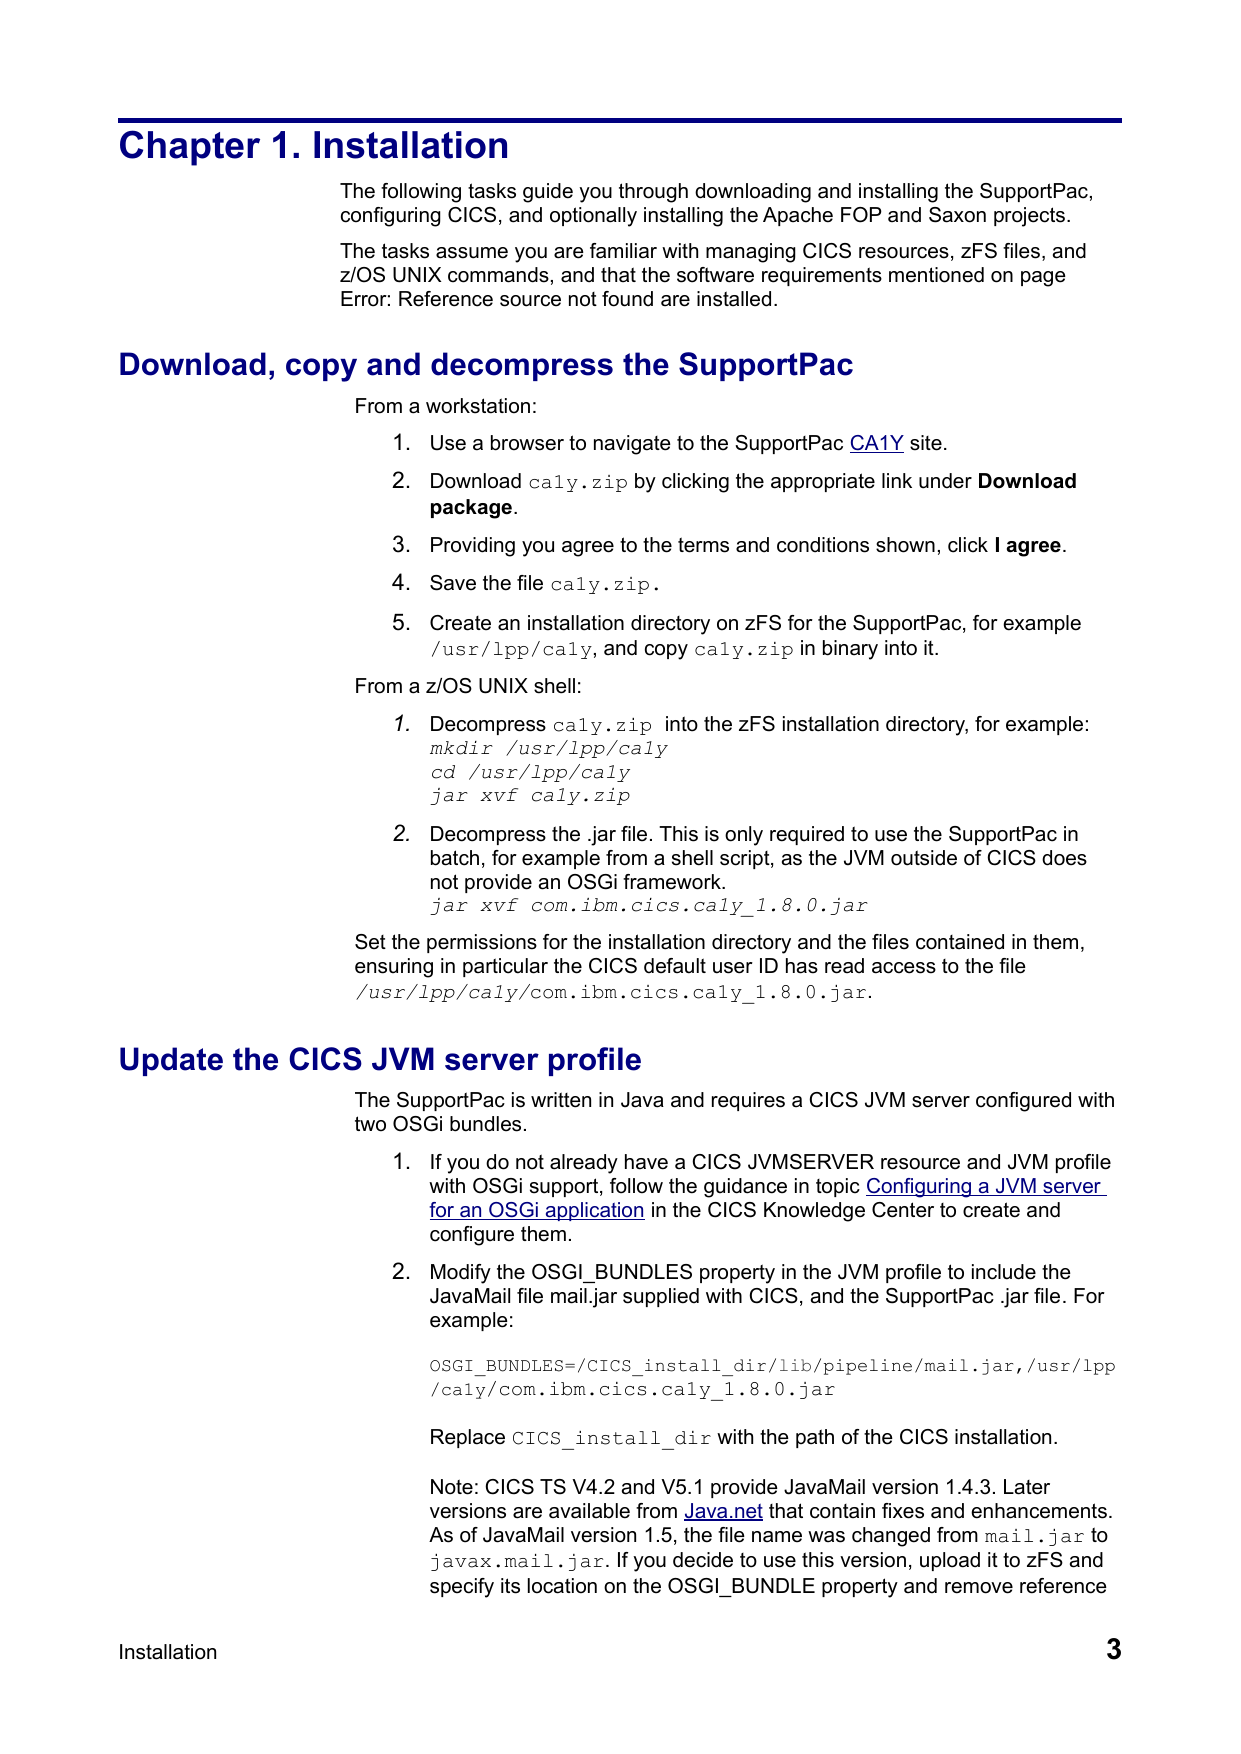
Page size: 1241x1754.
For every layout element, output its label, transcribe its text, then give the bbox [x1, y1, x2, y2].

text From a z/OS UNIX shell: [354, 674, 1122, 698]
list Use a browser to navigate to the SupportPac CA1Y site. [392, 429, 1122, 456]
text The tasks assume you are familiar with managing CICS resources, zFS files, and z/OS UNIX commands, and that the software requirements mentioned on page Error: Reference source not found are installed. [340, 238, 1122, 310]
text The following tasks guide you through downloading and installing the SupportPac, configuring CICS, and optionally installing the Apache FOP and Saxon projects. [340, 179, 1122, 227]
list Download ca1y.zip by clicking the appropriate link under Download package. [392, 467, 1122, 519]
list If you do not already have a CICS JVMSERVER resource and JVM profile with OSGi support, follow the guidance in topic Configuring a JVM server for an OSGi application in the CICS Knowledge Center to create and configure them. [392, 1148, 1122, 1246]
list Modify the OSGI_BUNDLES property in the JVM profile to include the JavaMail file mail.jar supplied with CICS, and the SupportPac .jar file. For example: OSGI_BUNDLES=/CICS_install_dir/lib/pipeline/mail.jar,/usr/lpp/ca1y/com.ibm.cics.ca1y_1.8.0.jar Replace CICS_install_dir with the path of the CICS installation. Note: CICS TS V4.2 and V5.1 provide JavaMail version 1.4.3. Later versions are available from Java.net that contain fixes and enhancements. As of JavaMail version 1.5, the file name was changed from mail.jar to javax.mail.jar. If you decide to use this version, upload it to zFS and specify its location on the OSGI_BUNDLE property and remove reference [392, 1258, 1122, 1598]
subtitle Installation [118, 123, 1122, 166]
list Providing you agree to the terms and conditions shown, click I agree. [392, 531, 1122, 557]
list Save the file ca1y.zip. [392, 569, 1122, 597]
text Set the permissions for the installation directory and the files contained in them, ensuring in particular the CICS default user ID has read access to the file /usr/lpp/ca1y/com.ibm.cics.ca1y_1.8.0.jar. [354, 929, 1122, 1005]
text The SupportPac is written in Java and requires a CICS JVM server configured with two OSGi bundles. [354, 1088, 1122, 1136]
text From a workstation: [354, 393, 1122, 417]
list Create an installation directory on zFS for the SupportPac, for example /usr/lpp/ca1y, and copy ca1y.zip in binary into it. [392, 608, 1122, 662]
list Decompress the .jar file. This is only required to use the SupportPac in batch, for example from a shell script, as the JVM outside of CICS does not provide an OSGi framework. jar xvf com.ibm.cics.ca1y_1.8.0.jar [392, 820, 1122, 918]
subtitle Update the CICS JVM server profile [118, 1041, 1122, 1077]
subtitle Download, copy and decompress the SupportPac [118, 346, 1122, 382]
list Decompress ca1y.zip into the zFS installation directory, for example: mkdir /usr/lpp/ca1y cd /usr/lpp/ca1y jar xvf ca1y.zip [392, 709, 1122, 808]
